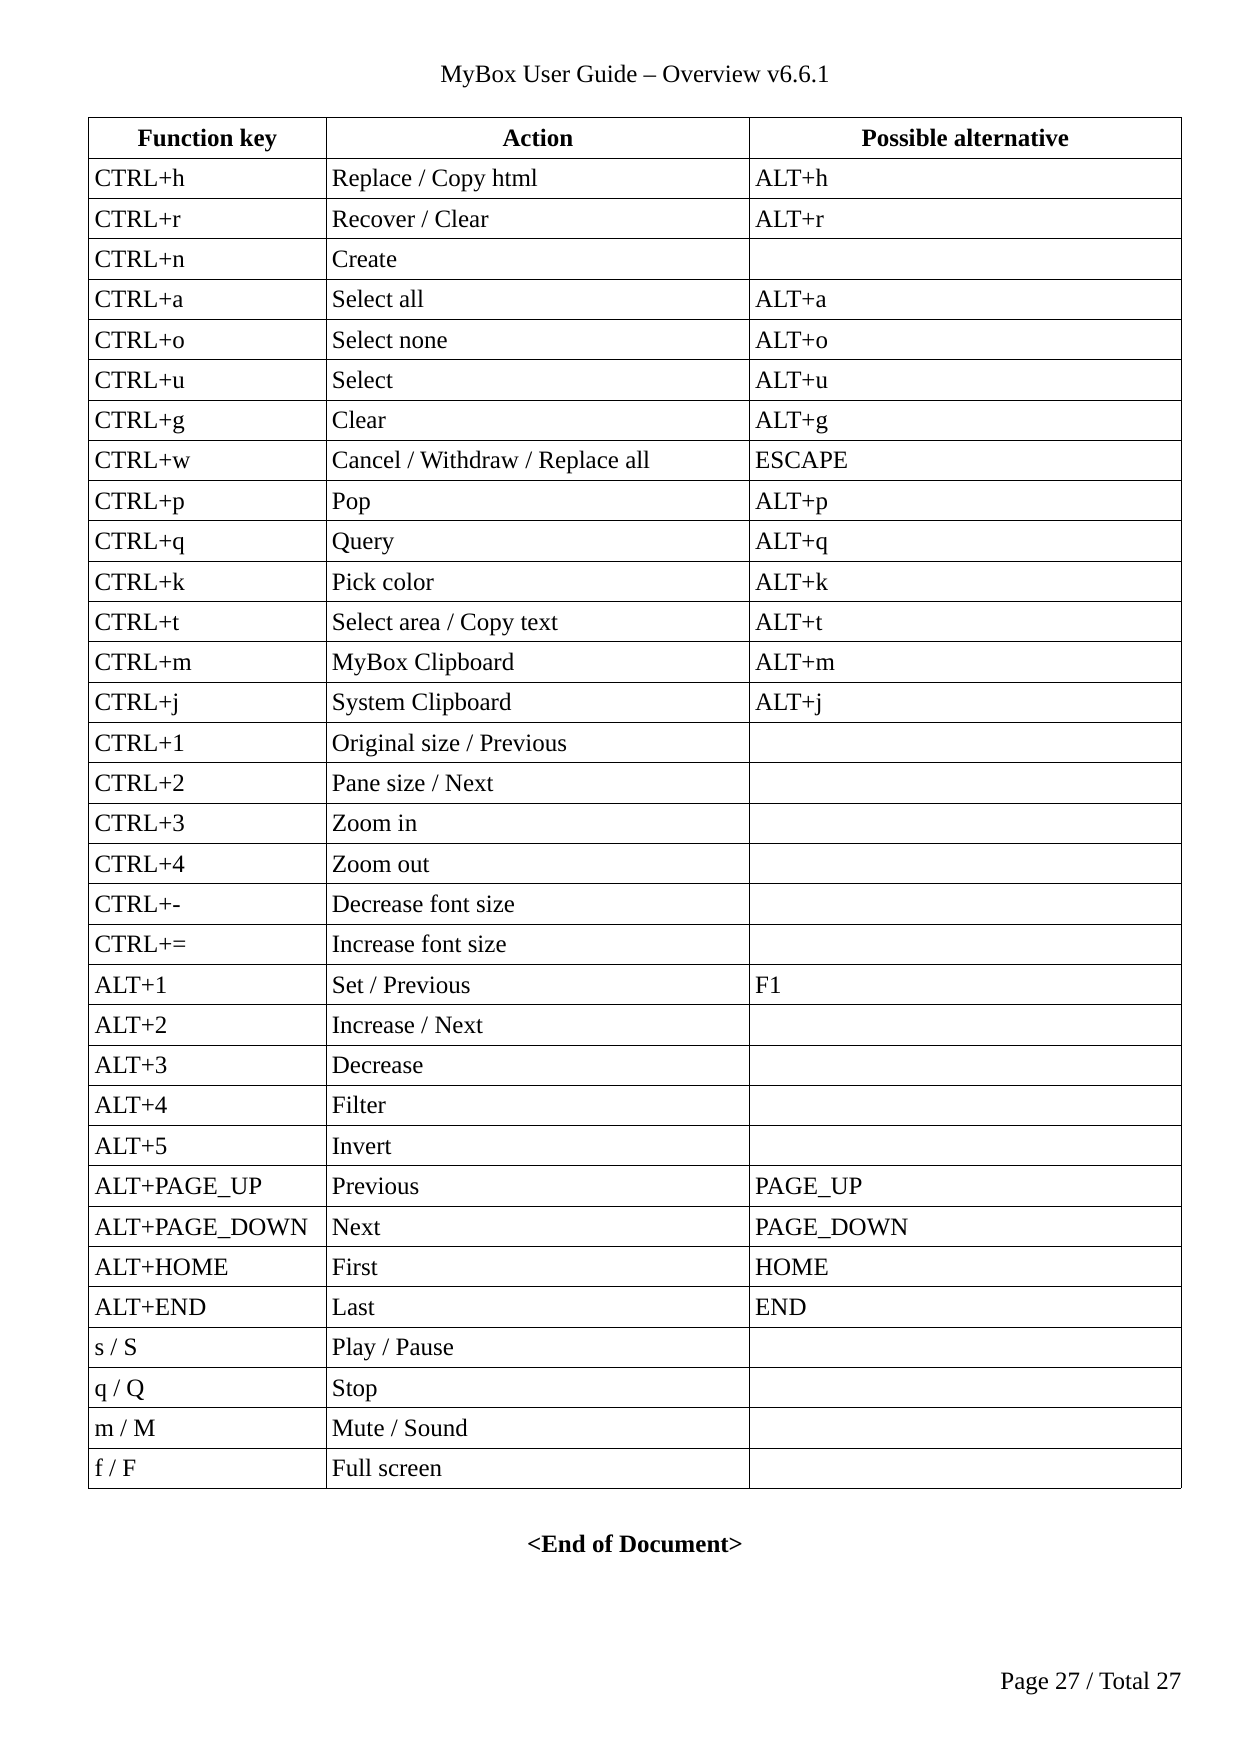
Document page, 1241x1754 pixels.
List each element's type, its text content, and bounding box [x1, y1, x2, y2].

table_cell ALT+m [750, 642, 1181, 682]
table_cell PAGE_UP [750, 1166, 1181, 1206]
table_cell CTRL+o [89, 320, 326, 359]
table_cell ALT+PAGE_DOWN [89, 1207, 326, 1246]
table_cell CTRL+k [89, 562, 326, 601]
table_cell CTRL+4 [89, 844, 326, 883]
table_header Possible alternative [750, 118, 1181, 158]
table_cell CTRL+n [89, 239, 326, 278]
table_cell CTRL+- [89, 884, 326, 923]
table_cell [750, 1328, 1181, 1367]
table_cell Last [327, 1287, 749, 1327]
table_cell Original size / Previous [327, 723, 749, 762]
table_cell System Clipboard [327, 683, 749, 722]
table_cell Set / Previous [327, 965, 749, 1004]
table_cell Select none [327, 320, 749, 359]
table_cell ALT+5 [89, 1126, 326, 1165]
table_cell ALT+HOME [89, 1247, 326, 1286]
table_cell Stop [327, 1368, 749, 1407]
table_cell s / S [89, 1328, 326, 1367]
table_cell CTRL+j [89, 683, 326, 722]
table_cell Select [327, 360, 749, 399]
table_cell ALT+p [750, 481, 1181, 520]
table_cell CTRL+a [89, 280, 326, 319]
table_cell Pop [327, 481, 749, 520]
table_cell CTRL+= [89, 925, 326, 964]
table_cell [750, 925, 1181, 964]
table_cell CTRL+t [89, 602, 326, 641]
table_cell [750, 1046, 1181, 1085]
table_cell [750, 884, 1181, 923]
table_cell [750, 1449, 1181, 1488]
table_cell ALT+q [750, 521, 1181, 561]
table_cell Create [327, 239, 749, 278]
table_cell CTRL+3 [89, 804, 326, 843]
table_cell ALT+k [750, 562, 1181, 601]
table_cell Filter [327, 1086, 749, 1125]
table_cell F1 [750, 965, 1181, 1004]
table_cell MyBox Clipboard [327, 642, 749, 682]
table_cell HOME [750, 1247, 1181, 1286]
table_cell ESCAPE [750, 441, 1181, 480]
table_cell Previous [327, 1166, 749, 1206]
table_cell ALT+END [89, 1287, 326, 1327]
table_cell ALT+a [750, 280, 1181, 319]
table_cell First [327, 1247, 749, 1286]
table_cell CTRL+g [89, 401, 326, 440]
table_cell m / M [89, 1408, 326, 1448]
table_cell Pane size / Next [327, 763, 749, 803]
table_cell ALT+3 [89, 1046, 326, 1085]
table_header Action [327, 118, 749, 158]
table_cell Invert [327, 1126, 749, 1165]
table_cell Query [327, 521, 749, 561]
table_cell CTRL+m [89, 642, 326, 682]
table_cell [750, 1005, 1181, 1044]
table_cell Full screen [327, 1449, 749, 1488]
table_cell ALT+r [750, 199, 1181, 238]
table_cell [750, 239, 1181, 278]
table_cell f / F [89, 1449, 326, 1488]
table_cell CTRL+h [89, 159, 326, 198]
table_cell [750, 1126, 1181, 1165]
table_cell ALT+j [750, 683, 1181, 722]
table_cell CTRL+1 [89, 723, 326, 762]
table_cell Mute / Sound [327, 1408, 749, 1448]
table_cell END [750, 1287, 1181, 1327]
table_cell Select all [327, 280, 749, 319]
table_cell Replace / Copy html [327, 159, 749, 198]
table_cell ALT+t [750, 602, 1181, 641]
table_cell ALT+u [750, 360, 1181, 399]
table_cell Decrease font size [327, 884, 749, 923]
table_cell [750, 1086, 1181, 1125]
table_cell Clear [327, 401, 749, 440]
table_cell Zoom in [327, 804, 749, 843]
text <End of Document> [88, 1529, 1181, 1558]
table_cell ALT+PAGE_UP [89, 1166, 326, 1206]
table_cell q / Q [89, 1368, 326, 1407]
table_cell [750, 1368, 1181, 1407]
table_cell ALT+4 [89, 1086, 326, 1125]
table_cell ALT+g [750, 401, 1181, 440]
table_header Function key [89, 118, 326, 158]
table_cell ALT+2 [89, 1005, 326, 1044]
table_cell ALT+h [750, 159, 1181, 198]
table_cell [750, 763, 1181, 803]
table_cell Play / Pause [327, 1328, 749, 1367]
table_cell CTRL+u [89, 360, 326, 399]
table_cell Zoom out [327, 844, 749, 883]
table_cell Recover / Clear [327, 199, 749, 238]
table_cell CTRL+2 [89, 763, 326, 803]
table_cell [750, 1408, 1181, 1448]
table_cell CTRL+r [89, 199, 326, 238]
table_cell ALT+o [750, 320, 1181, 359]
table_cell [750, 844, 1181, 883]
table_cell Cancel / Withdraw / Replace all [327, 441, 749, 480]
table_cell [750, 723, 1181, 762]
table_cell Decrease [327, 1046, 749, 1085]
table_cell Increase / Next [327, 1005, 749, 1044]
table_cell Next [327, 1207, 749, 1246]
table_cell Pick color [327, 562, 749, 601]
table_cell CTRL+w [89, 441, 326, 480]
table_cell ALT+1 [89, 965, 326, 1004]
table_cell CTRL+p [89, 481, 326, 520]
table_cell Select area / Copy text [327, 602, 749, 641]
table_cell [750, 804, 1181, 843]
table_cell Increase font size [327, 925, 749, 964]
table_cell CTRL+q [89, 521, 326, 561]
table_cell PAGE_DOWN [750, 1207, 1181, 1246]
